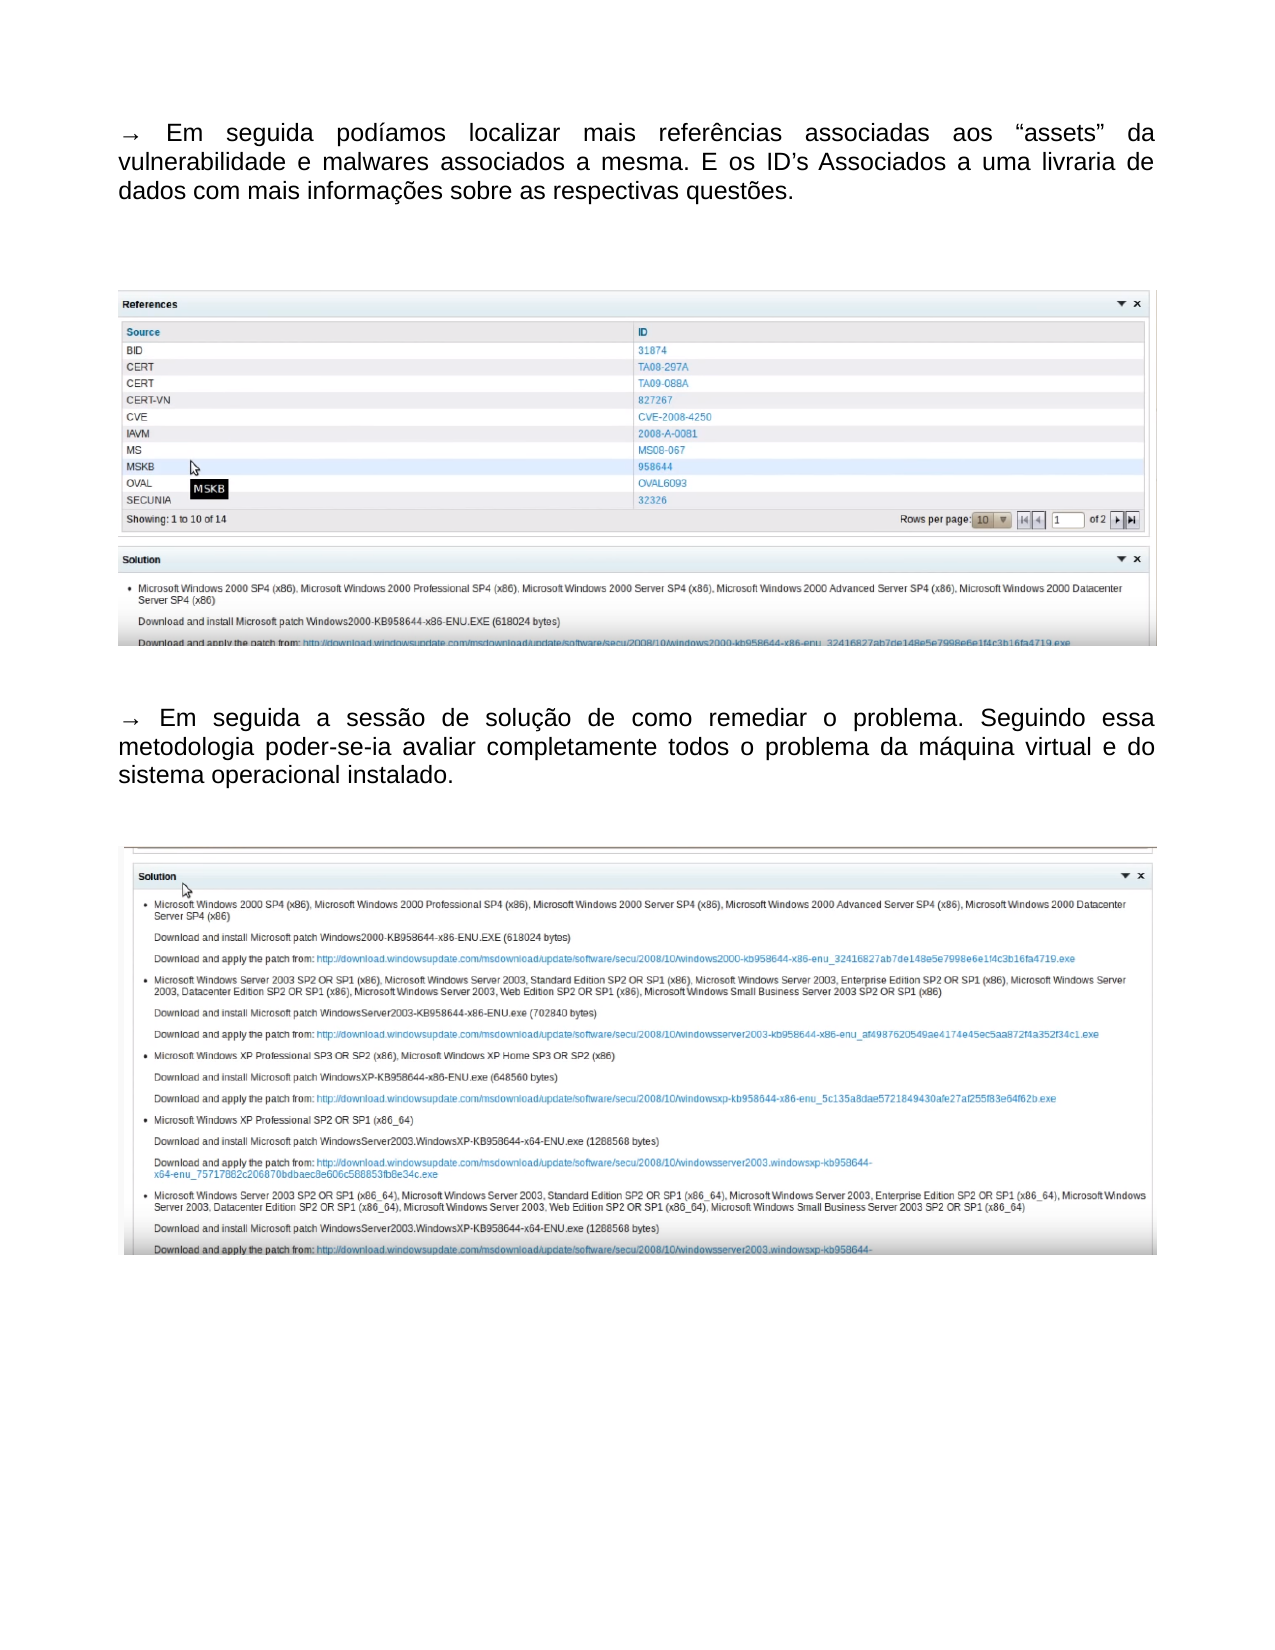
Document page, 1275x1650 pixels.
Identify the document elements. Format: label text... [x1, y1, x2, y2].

picture [118, 846, 1157, 1255]
picture [118, 290, 1157, 646]
text → Em seguida podíamos localizar mais referências associadas aos “assets” da vulnerabilidade e malwares associados a mesma. E os ID’s Associados a uma livraria de dados com mais informações sobre as respectivas questões. [118, 118, 1157, 204]
text → Em seguida a sessão de solução de como remediar o problema. Seguindo essa metodologia poder-se-ia avaliar completamente todos o problema da máquina virtual e do sistema operacional instalado. [118, 703, 1157, 789]
